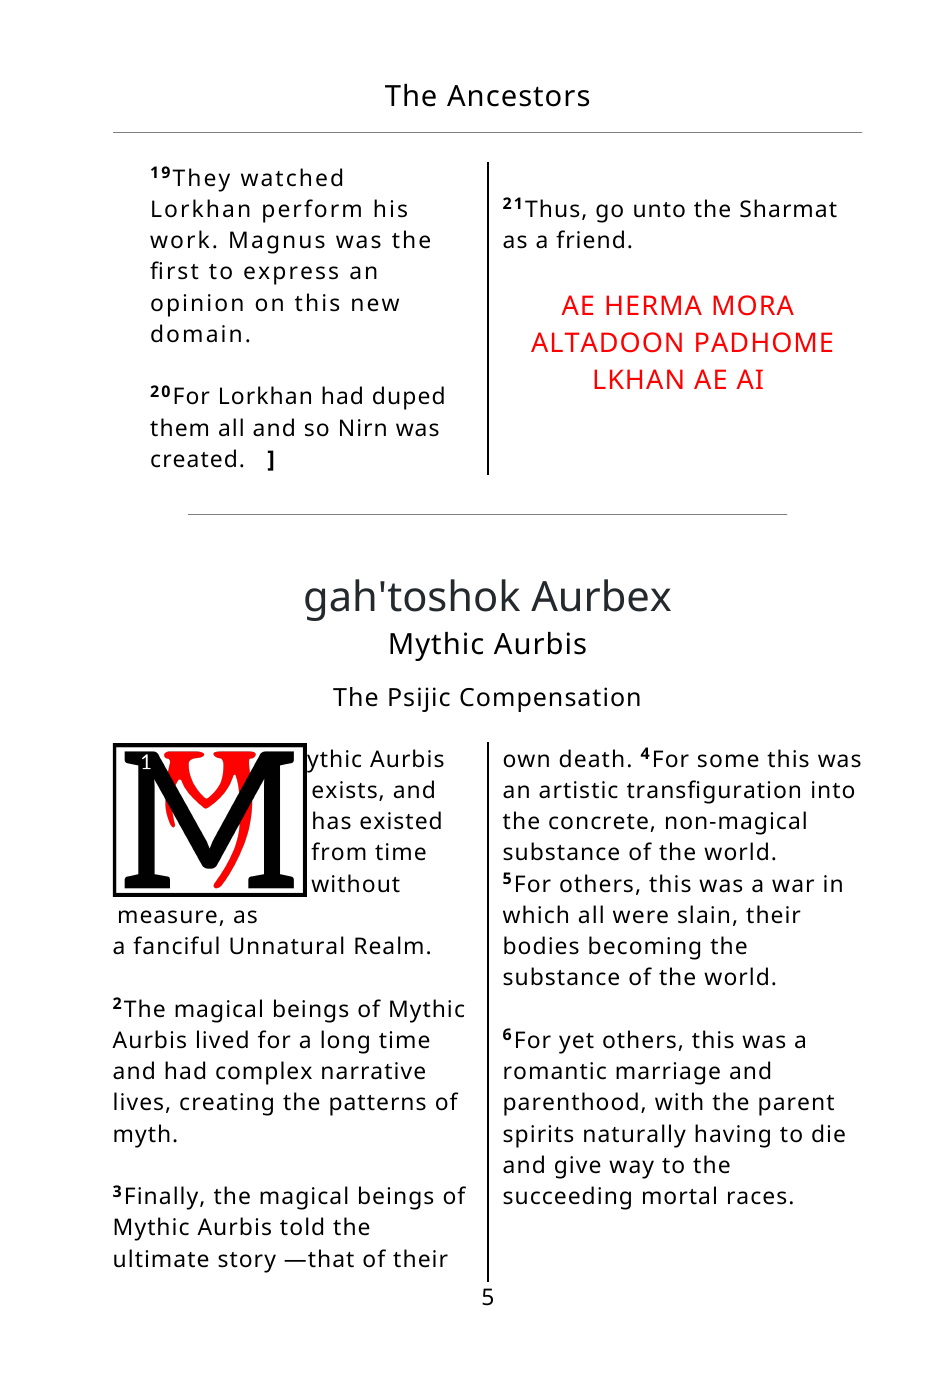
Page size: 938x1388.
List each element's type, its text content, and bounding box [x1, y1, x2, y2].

text AE HERMA MORA [512, 287, 844, 323]
text exists, and [307, 774, 472, 805]
picture [112, 743, 307, 897]
text ALTADOON PADHOME [502, 323, 862, 360]
text from time [307, 836, 472, 868]
text The Psijic Compensation [112, 680, 862, 714]
text ythic Aurbis [307, 743, 472, 774]
text 19They watched Lorkhan perform his work. Magnus was the first to express an opinion on this new domain. [150, 162, 454, 349]
text 2The magical beings of Mythic Aurbis lived for a long time and had complex narrative lives, creating the patterns of myth. [112, 993, 472, 1149]
text measure, as [112, 899, 472, 930]
text 21Thus, go unto the Sharmat as a friend. [502, 193, 862, 255]
text The Ancestors [112, 75, 862, 115]
text has existed [307, 805, 472, 836]
text LKHAN AE AI [502, 360, 853, 397]
text 3Finally, the magical beings of Mythic Aurbis told the ultimate story —that of their [112, 1180, 472, 1274]
text 6For yet others, this was a romantic marriage and parenthood, with the parent spirits naturally having to die and give way to the succeeding mortal races. [502, 1024, 862, 1211]
subtitle gah'toshok Aurbex [112, 567, 862, 623]
text without [112, 868, 472, 899]
text a fanciful Unnatural Realm. [112, 930, 472, 961]
text 5For others, this was a war in which all were slain, their bodies becoming the substance of the world. [502, 868, 862, 993]
text 20For Lorkhan had duped them all and so Nirn was created. ] [150, 380, 454, 474]
text Mythic Aurbis [112, 623, 862, 663]
text own death. 4For some this was an artistic transfiguration into the concrete, non-magical substance of the world. [502, 743, 862, 868]
